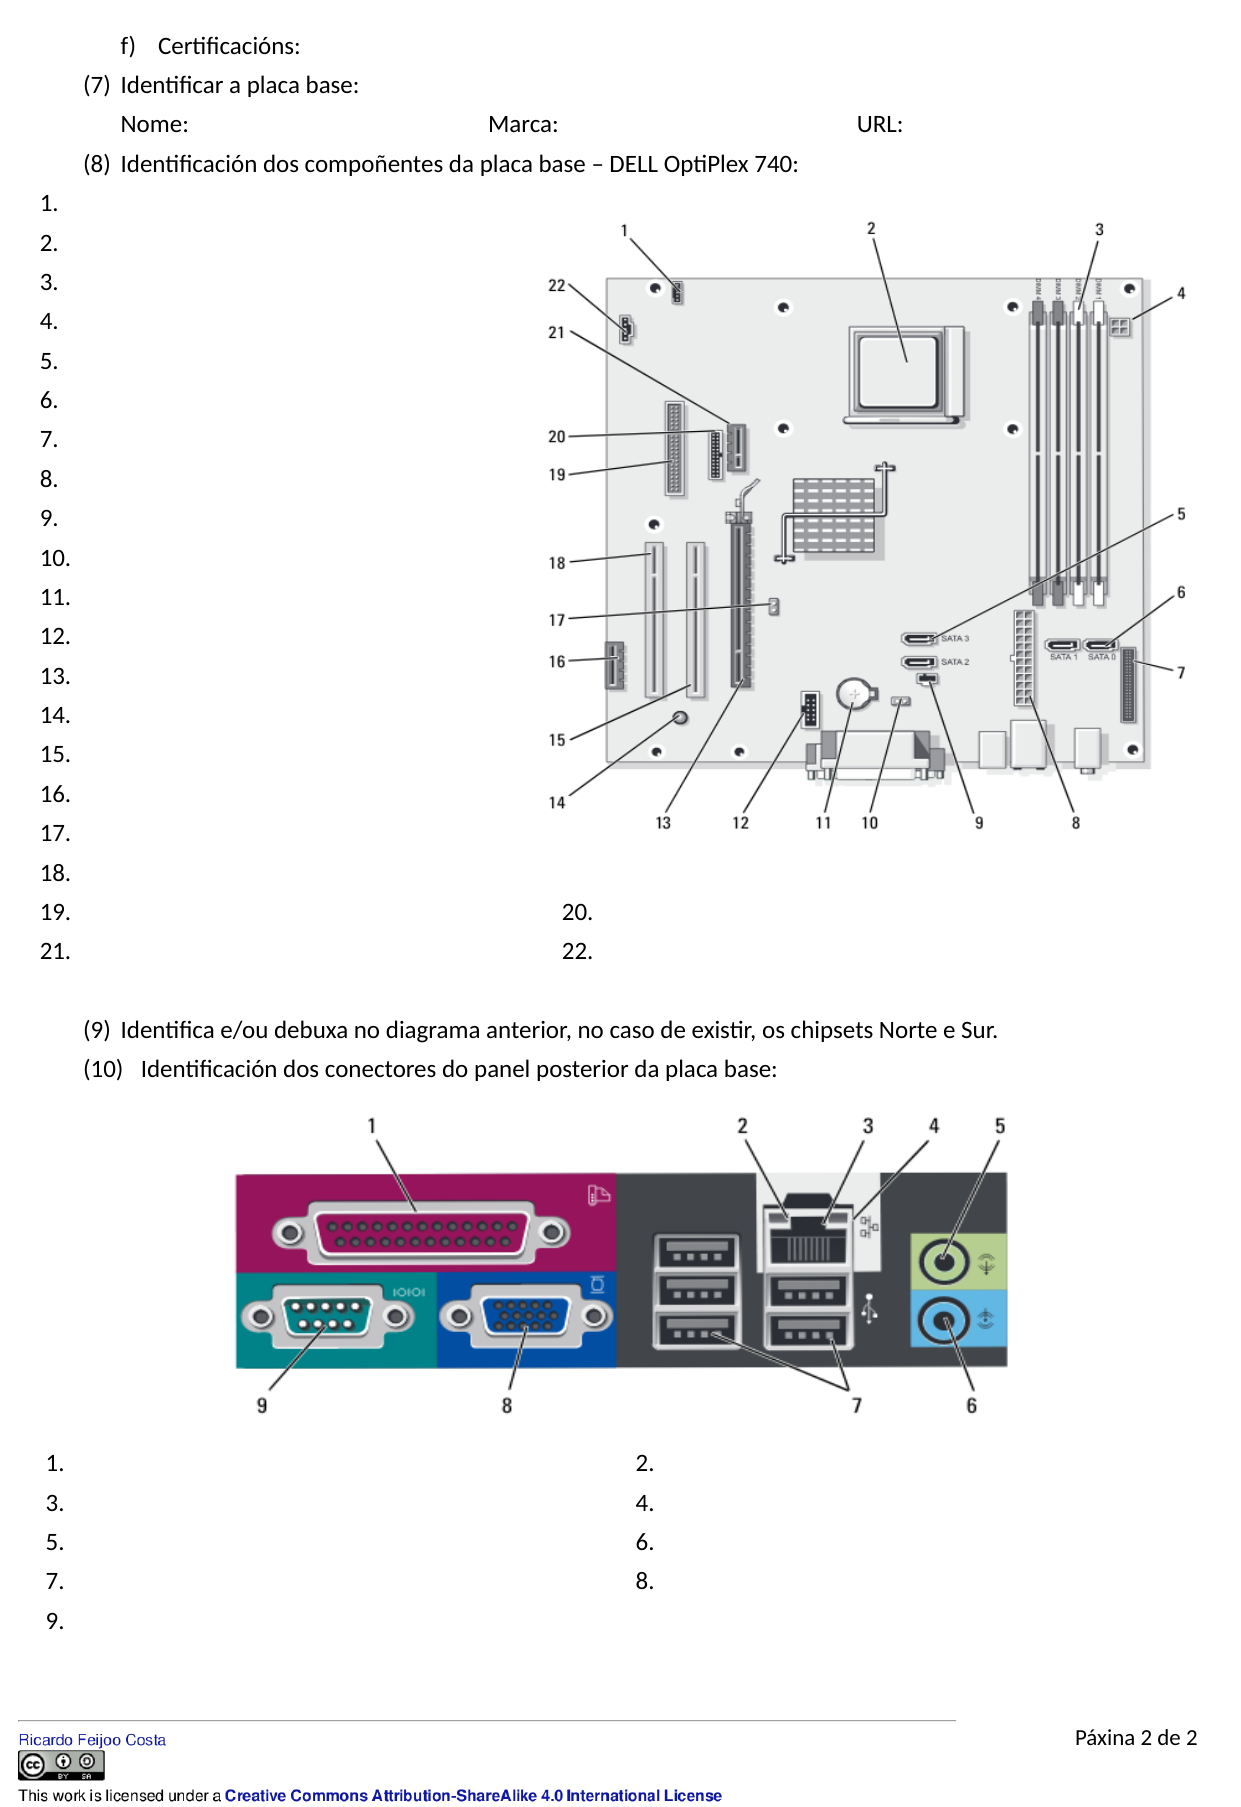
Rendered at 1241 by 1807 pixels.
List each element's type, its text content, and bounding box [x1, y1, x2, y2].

list 21. 22. [4, 936, 1197, 966]
list 16. [4, 778, 515, 808]
list 17. [4, 817, 1197, 848]
list 15. [4, 739, 515, 769]
list 19. 20. [4, 896, 1197, 927]
list 11. [4, 581, 515, 612]
text 1. 2. [45, 1447, 1197, 1478]
picture [515, 207, 1216, 842]
list 1. [4, 187, 1197, 218]
list 13. [4, 660, 515, 690]
list Identificación dos conectores do panel posterior da placa base: [83, 1054, 1197, 1084]
text 3. 4. [45, 1487, 1197, 1517]
picture [210, 1093, 1033, 1430]
list 18. [4, 857, 1197, 887]
list 7. [4, 424, 515, 454]
text 7. 8. [45, 1566, 1197, 1596]
list 9. [4, 502, 515, 533]
list 14. [4, 699, 515, 730]
list 5. [4, 345, 515, 375]
list Identificar a placa base: [83, 69, 1197, 100]
list 8. [4, 463, 515, 493]
list Certificacións: [120, 30, 1197, 60]
list 10. [4, 542, 515, 572]
list Identifica e/ou debuxa no diagrama anterior, no caso de existir, os chipsets Norte e Sur. [83, 1014, 1197, 1045]
text 9. [45, 1605, 1197, 1635]
list 3. [4, 266, 515, 297]
list 12. [4, 621, 515, 651]
text 5. 6. [45, 1526, 1197, 1557]
list 2. [4, 227, 515, 257]
picture [8, 1715, 957, 1806]
list Identificación dos compoñentes da placa base – DELL OptiPlex 740: [83, 148, 1197, 178]
list 6. [4, 384, 515, 415]
list 4. [4, 306, 515, 336]
list Nome: Marca: URL: [83, 109, 1197, 139]
